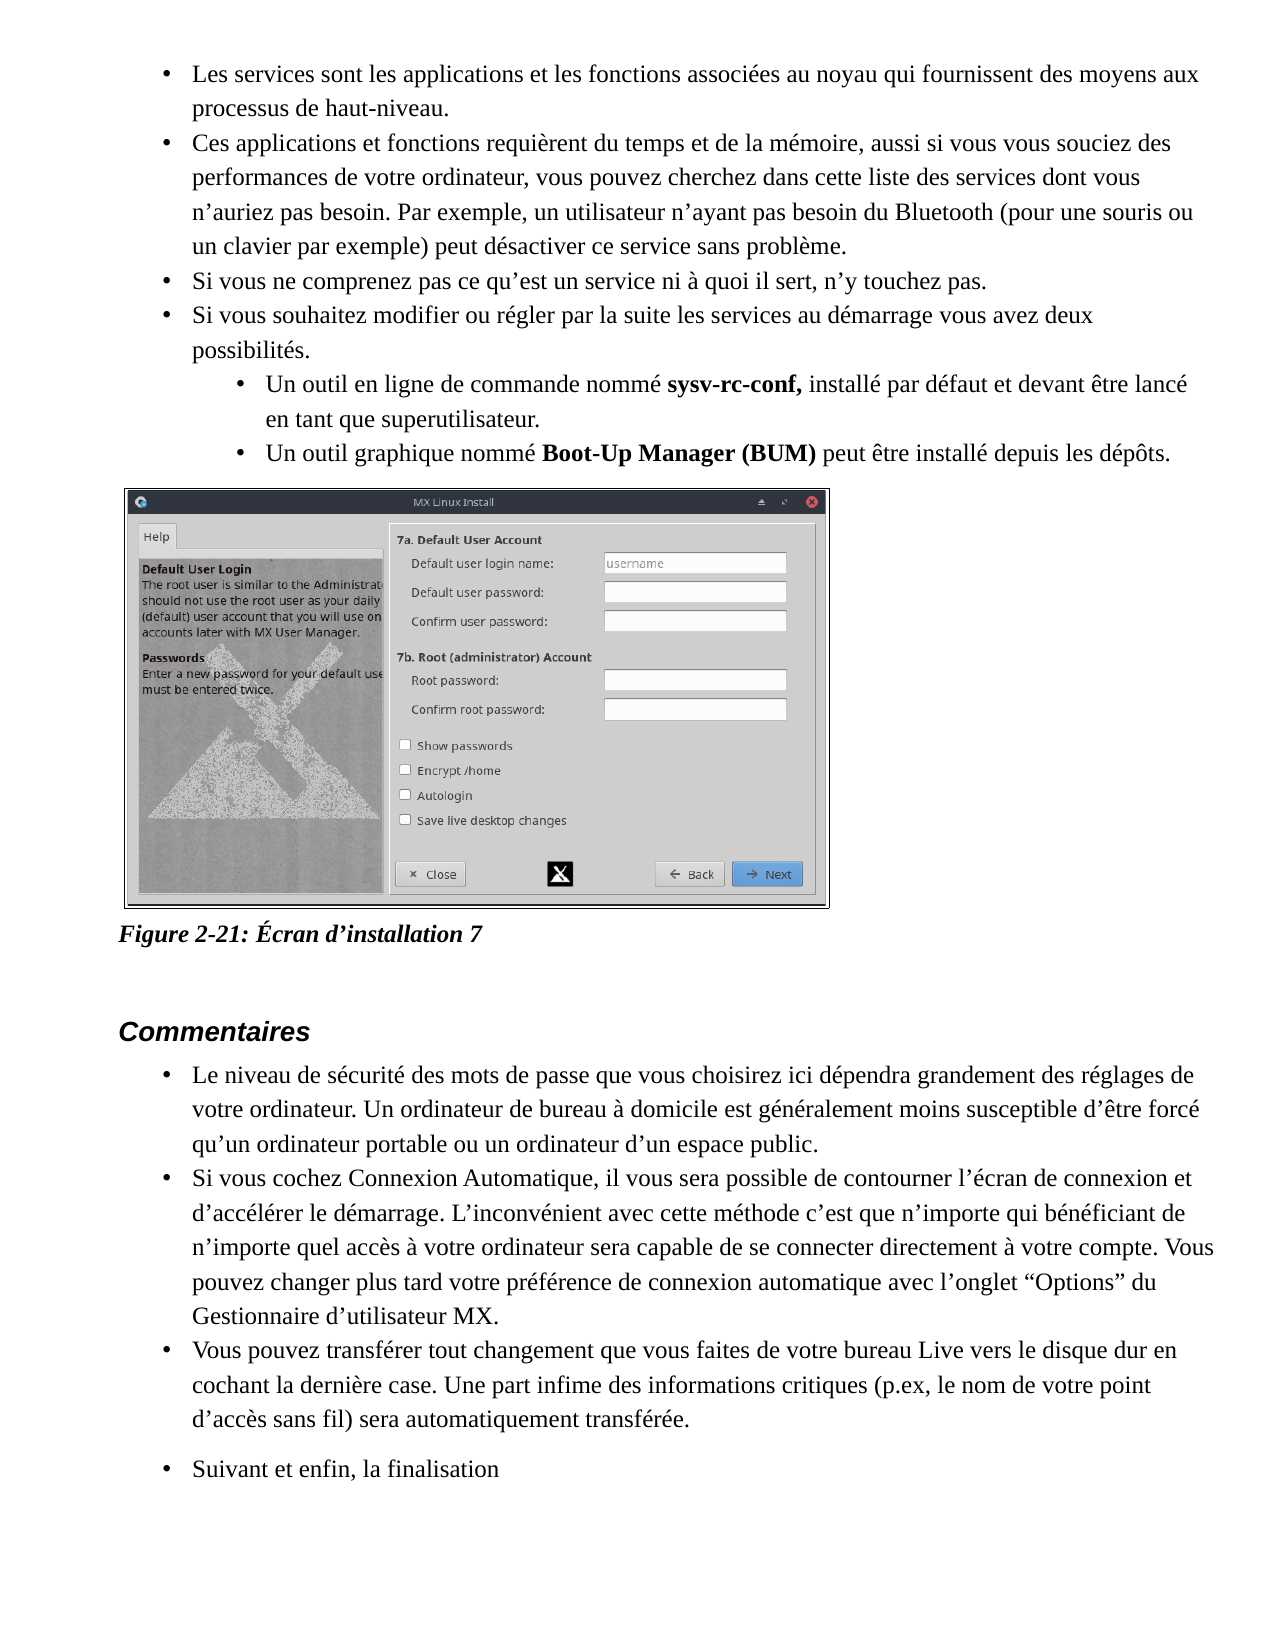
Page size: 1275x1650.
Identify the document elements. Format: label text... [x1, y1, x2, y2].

list Les services sont les applications et les fonctions associées au noyau qui fournissent des moyens aux processus de haut-niveau. [162, 59, 1216, 122]
list Ces applications et fonctions requièrent du temps et de la mémoire, aussi si vous vous souciez des performances de votre ordinateur, vous pouvez cherchez dans cette liste des services dont vous n’auriez pas besoin. Par exemple, un utilisateur n’ayant pas besoin du Bluetooth (pour une souris ou un clavier par exemple) peut désactiver ce service sans problème. [162, 128, 1216, 260]
picture [127, 490, 826, 906]
list Si vous souhaitez modifier ou régler par la suite les services au démarrage vous avez deux possibilités. [162, 300, 1216, 364]
list Le niveau de sécurité des mots de passe que vous choisirez ici dépendra grandement des réglages de votre ordinateur. Un ordinateur de bureau à domicile est généralement moins susceptible d’être forcé qu’un ordinateur portable ou un ordinateur d’un espace public. [162, 1060, 1216, 1157]
list Suivant et enfin, la finalisation [162, 1454, 1216, 1482]
list Si vous cochez Connexion Automatique, il vous sera possible de contourner l’écran de connexion et d’accélérer le démarrage. L’inconvénient avec cette méthode c’est que n’importe qui bénéficiant de n’importe quel accès à votre ordinateur sera capable de se connecter directement à votre compte. Vous pouvez changer plus tard votre préférence de connexion automatique avec l’onglet “Options” du Gestionnaire d’utilisateur MX. [162, 1163, 1216, 1330]
subtitle Commentaires [118, 1015, 1216, 1047]
list Un outil graphique nommé Boot-Up Manager (BUM) peut être installé depuis les dépôts. [236, 438, 1216, 467]
list Vous pouvez transférer tout changement que vous faites de votre bureau Live vers le disque dur en cochant la dernière case. Une part infime des informations critiques (p.ex, le nom de votre point d’accès sans fil) sera automatiquement transférée. [162, 1336, 1216, 1433]
list Si vous ne comprenez pas ce qu’est un service ni à quoi il sert, n’y touchez pas. [162, 266, 1216, 295]
list Un outil en ligne de commande nommé sysv-rc-conf, installé par défaut et devant être lancé en tant que superutilisateur. [236, 369, 1216, 433]
text Figure 2-21: Écran d’installation 7 [118, 487, 1216, 948]
